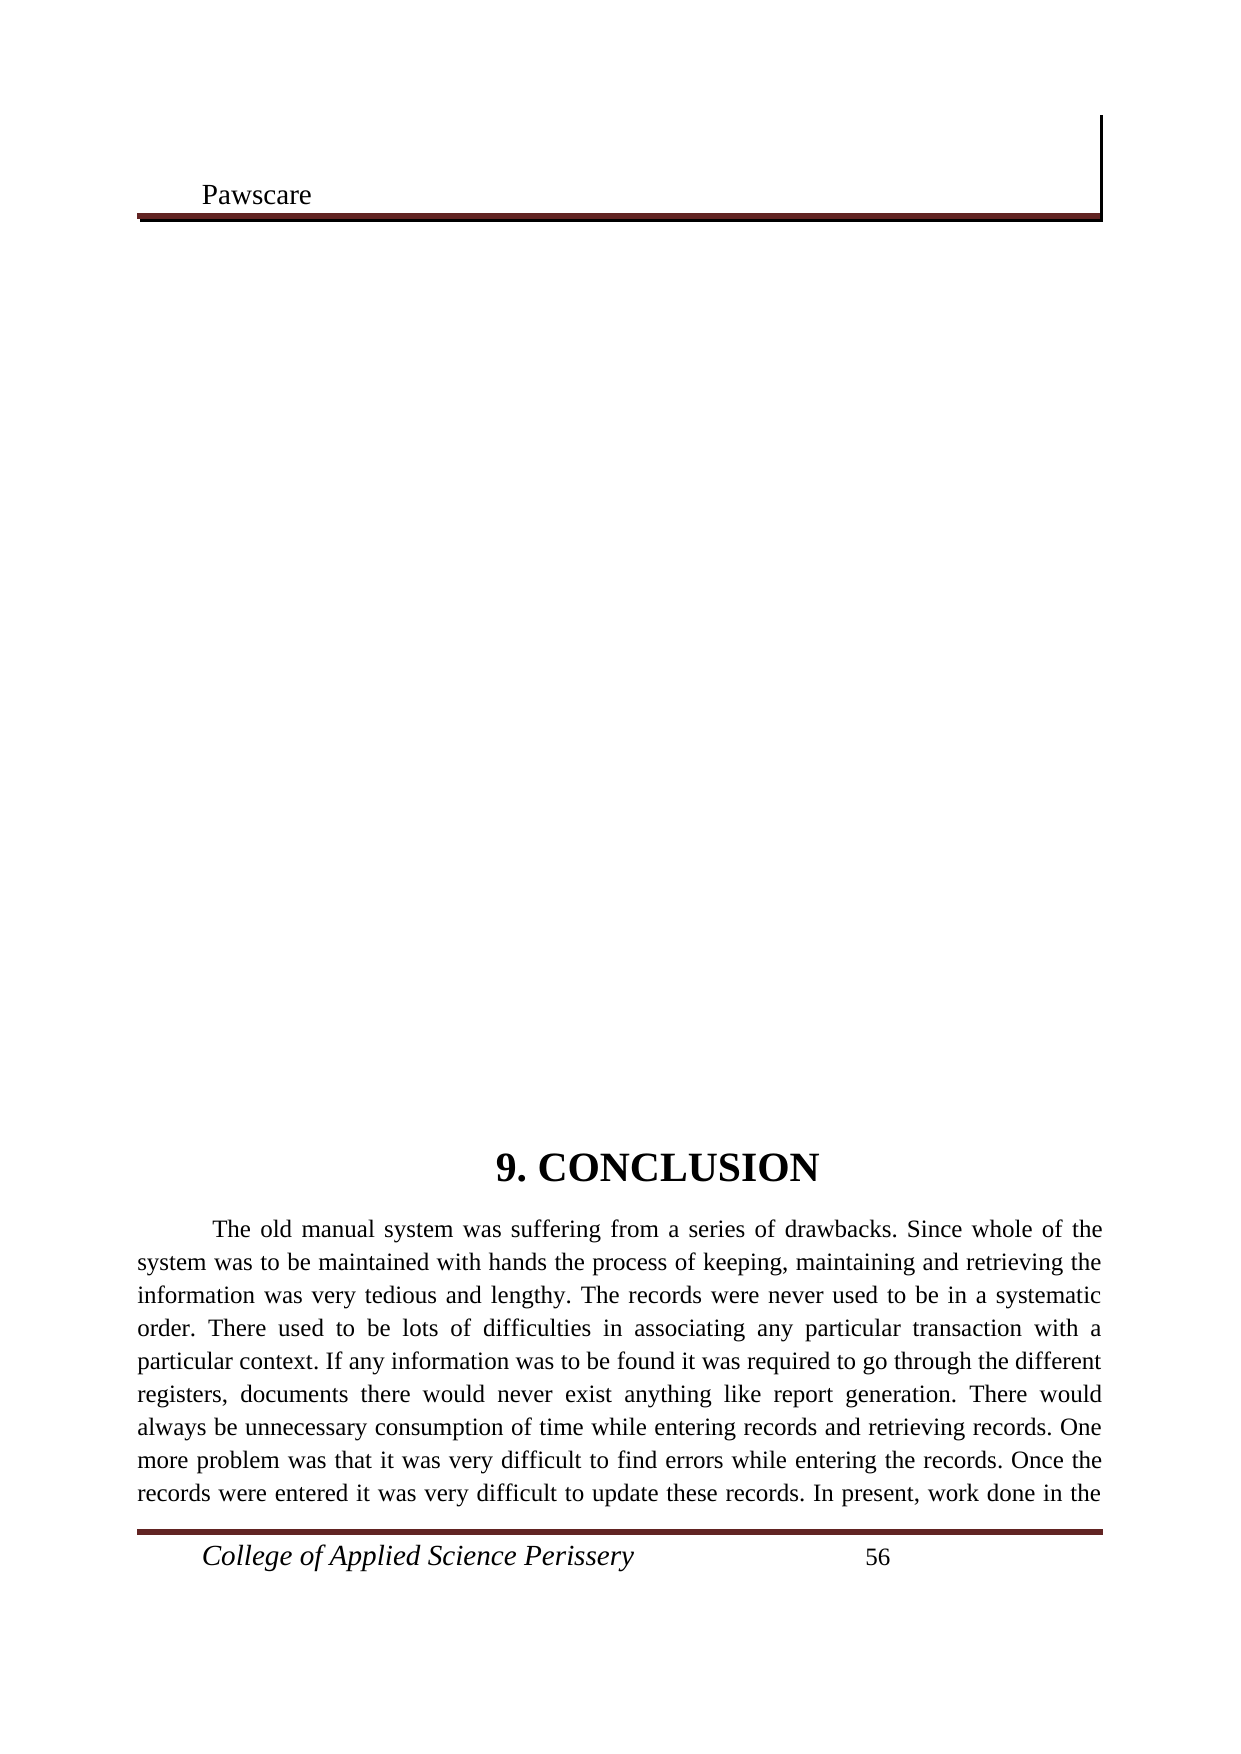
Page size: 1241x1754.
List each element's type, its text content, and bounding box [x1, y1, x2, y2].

text 9. CONCLUSION [137, 1142, 1103, 1190]
text The old manual system was suffering from a series of drawbacks. Since whole of the system was to be maintained with hands the process of keeping, maintaining and retrieving the information was very tedious and lengthy. The records were never used to be in a systematic order. There used to be lots of difficulties in associating any particular transaction with a particular context. If any information was to be found it was required to go through the different registers, documents there would never exist anything like report generation. There would always be unnecessary consumption of time while entering records and retrieving records. One more problem was that it was very difficult to find errors while entering the records. Once the records were entered it was very difficult to update these records. In present, work done in the [137, 1214, 1103, 1507]
